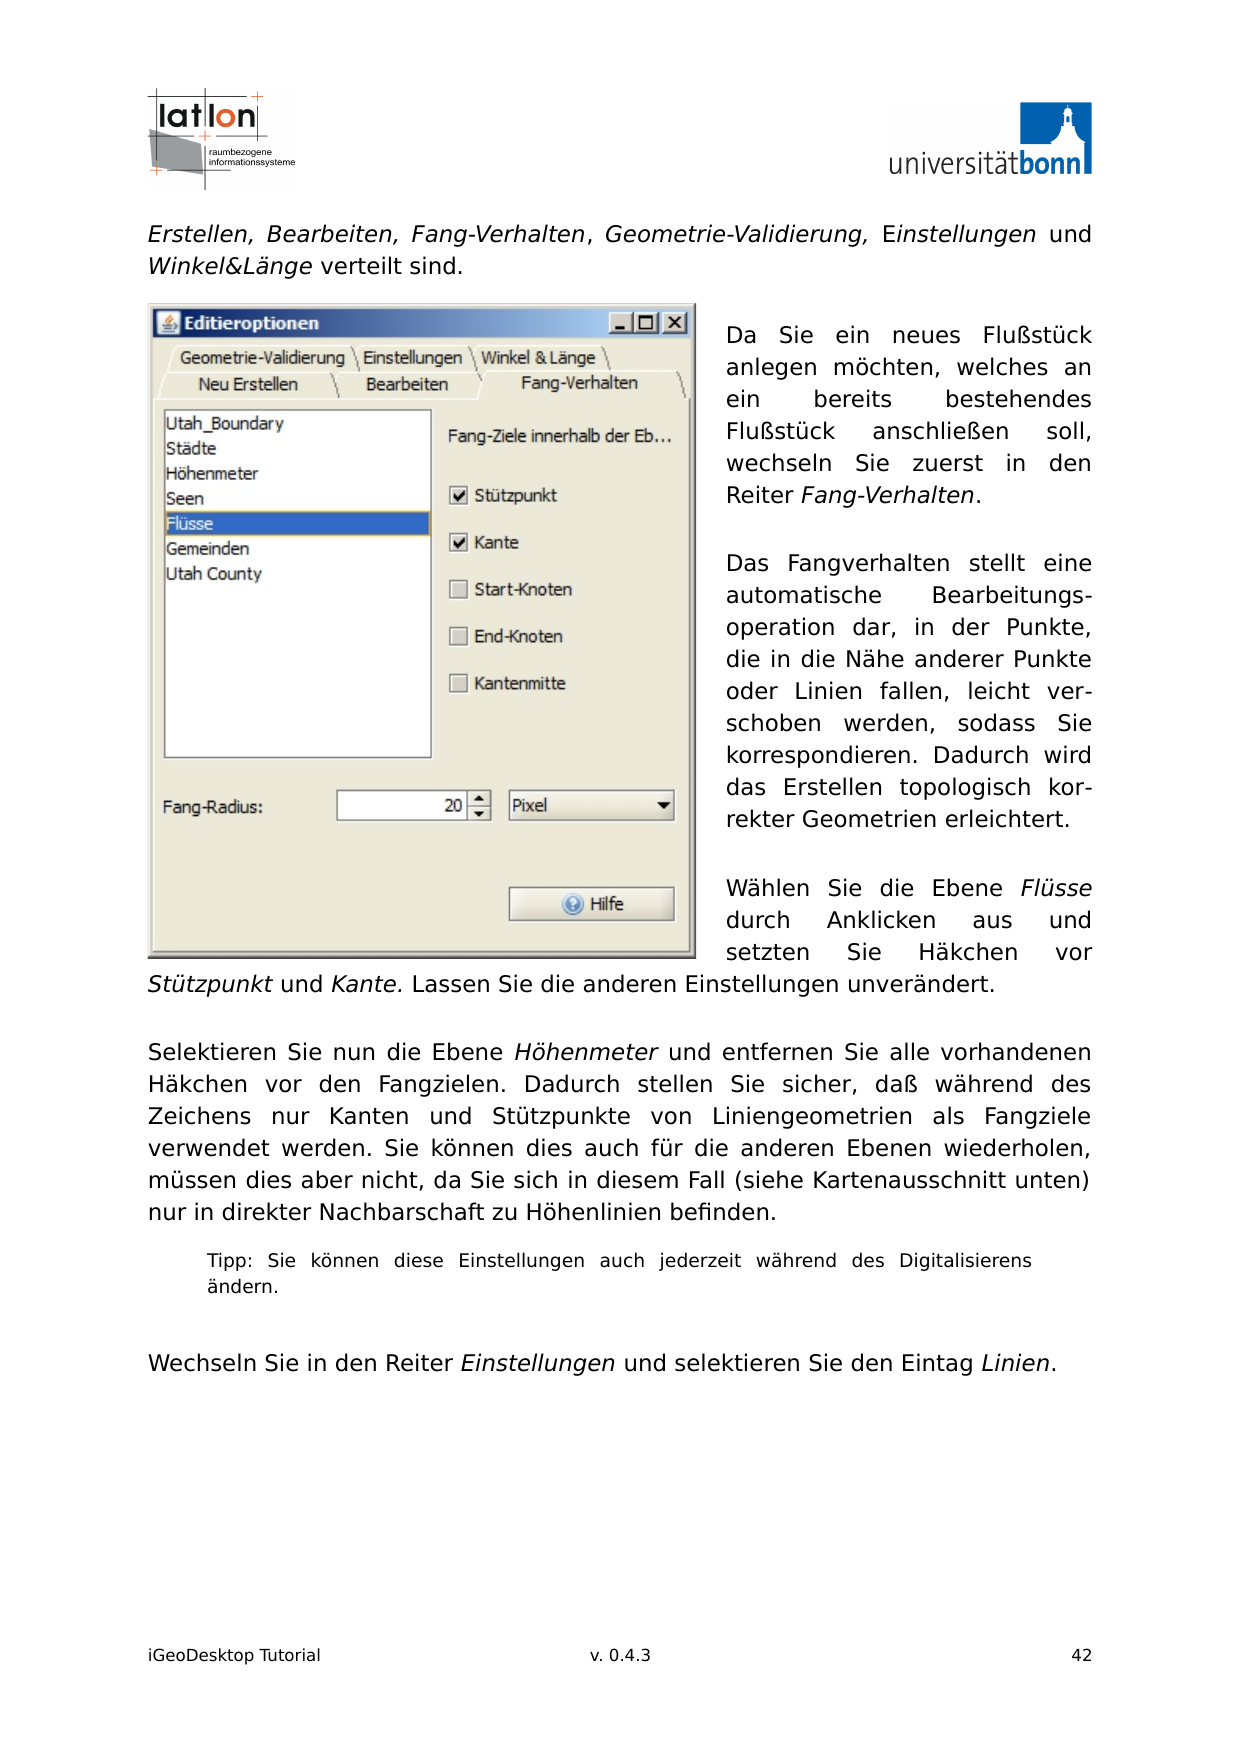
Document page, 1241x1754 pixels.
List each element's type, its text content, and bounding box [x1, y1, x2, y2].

text Tipp: Sie können diese Einstellungen auch jederzeit während des Digitalisierens ändern. [207, 1250, 1033, 1298]
picture [889, 102, 1093, 174]
text Selektieren Sie nun die Ebene Höhenmeter und entfernen Sie alle vorhandenen Häkchen vor den Fangzielen. Dadurch stellen Sie sicher, daß während des Zeichens nur Kanten und Stützpunkte von Liniengeometrien als Fangziele verwendet werden. Sie können dies auch für die anderen Ebenen wiederholen, müssen dies aber nicht, da Sie sich in diesem Fall (siehe Kartenausschnitt unten) nur in direkter Nachbarschaft zu Höhenlinien befinden. [148, 1039, 1092, 1226]
picture [147, 88, 295, 190]
text Wählen Sie die Ebene Flüsse durch Anklicken aus und setzten Sie Häkchen vor Stützpunkt und Kante. Lassen Sie die anderen Einstellungen unverändert. [148, 875, 1092, 998]
text Wechseln Sie in den Reiter Einstellungen und selektieren Sie den Eintag Linien. [148, 1350, 1092, 1377]
text Das Fangverhalten stellt eine automatische Bearbeitungs­operation dar, in der Punkte, die in die Nähe anderer Punkte oder Linien fallen, leicht ver­schoben wer­den, sodass Sie korrespondieren. Dadurch wird das Erstellen topologisch kor­rekter Geometrien erleichtert. [697, 551, 1092, 833]
picture [147, 303, 697, 959]
text Erstellen, Bearbeiten, Fang-Verhalten, Geometrie-Validierung, Einstellungen und Winkel&Länge verteilt sind. [148, 221, 1092, 280]
text Da Sie ein neues Flußstück anlegen möchten, welches an ein bereits bestehendes Flußstück anschließen soll, wechseln Sie zuerst in den Reiter Fang-Verhalten. [697, 322, 1092, 508]
